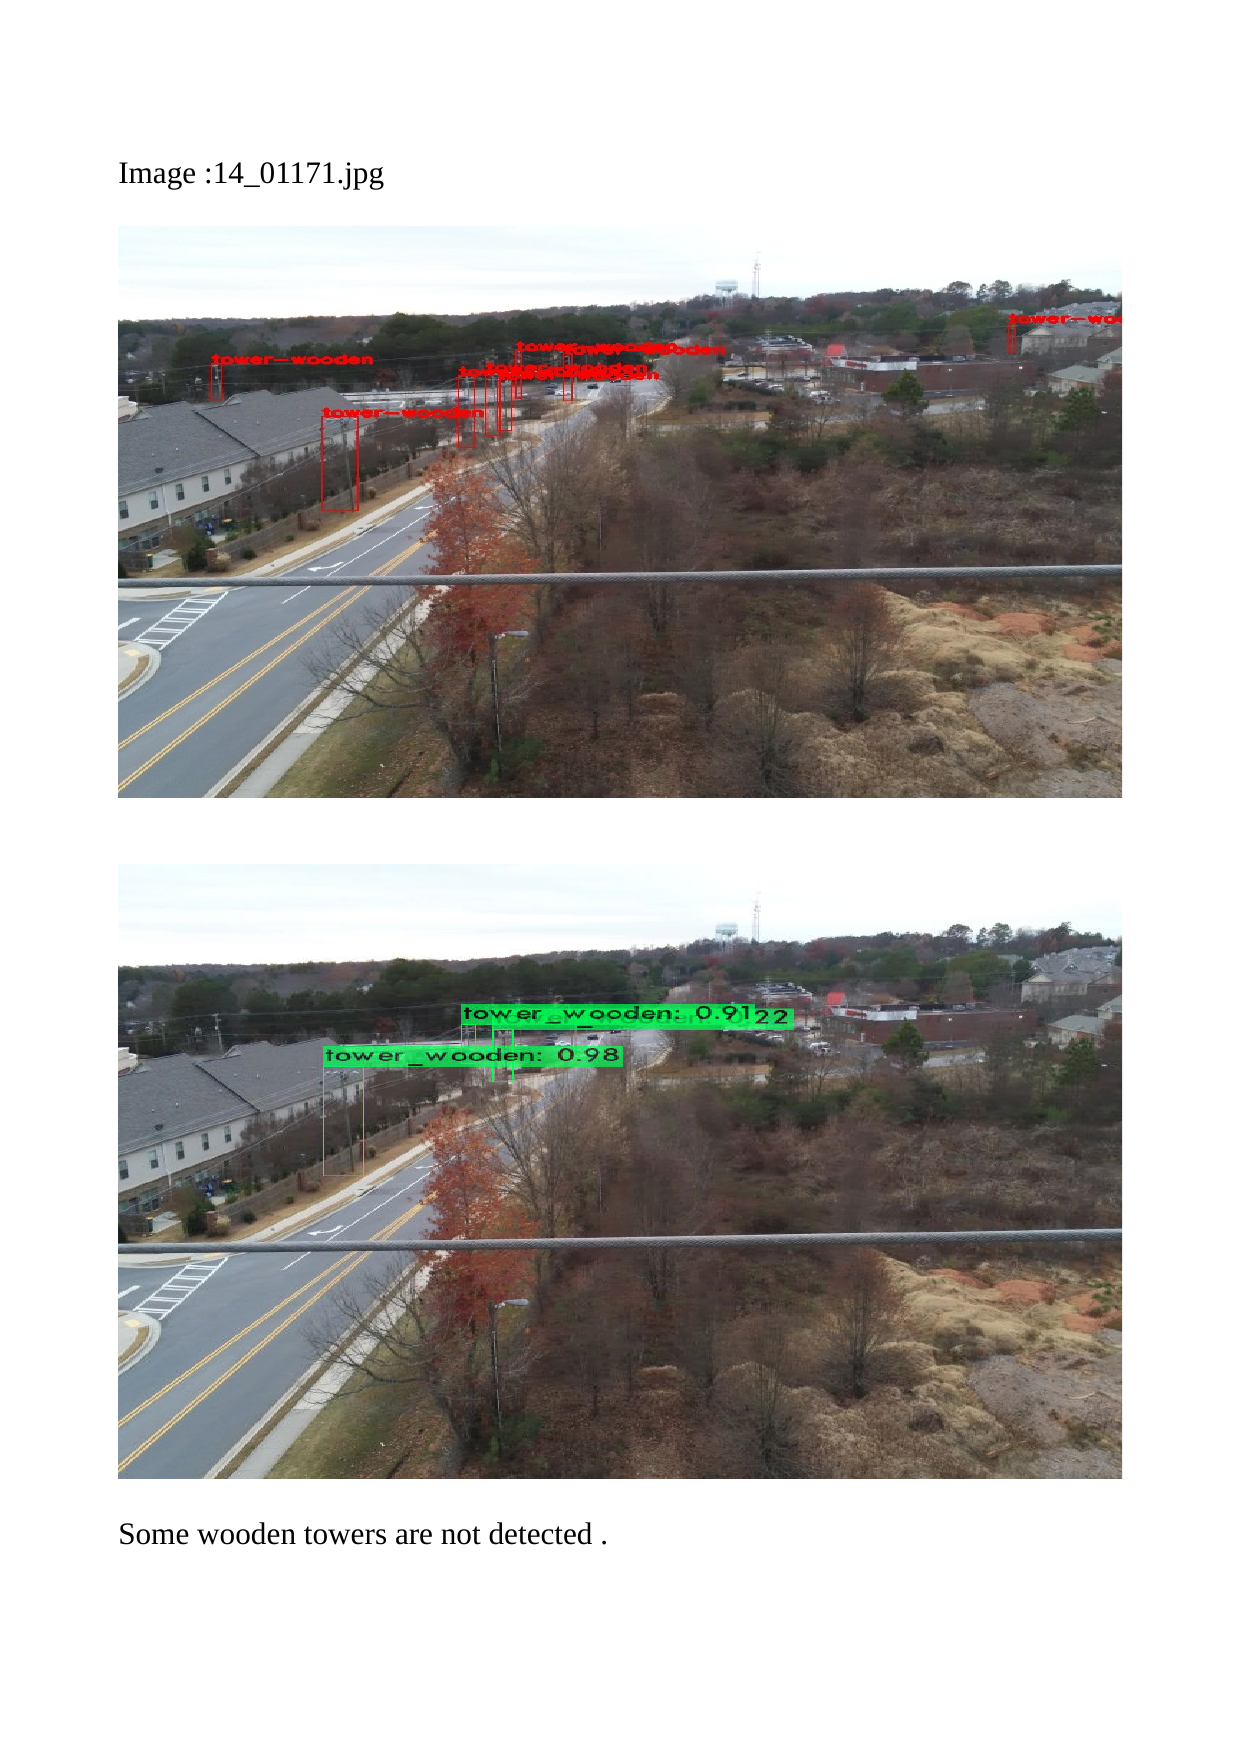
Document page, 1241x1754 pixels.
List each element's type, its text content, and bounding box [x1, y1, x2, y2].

text Image :14_01171.jpg [118, 154, 1122, 190]
picture [118, 864, 1123, 1479]
picture [118, 226, 1123, 798]
text Some wooden towers are not detected . [118, 1515, 1122, 1551]
